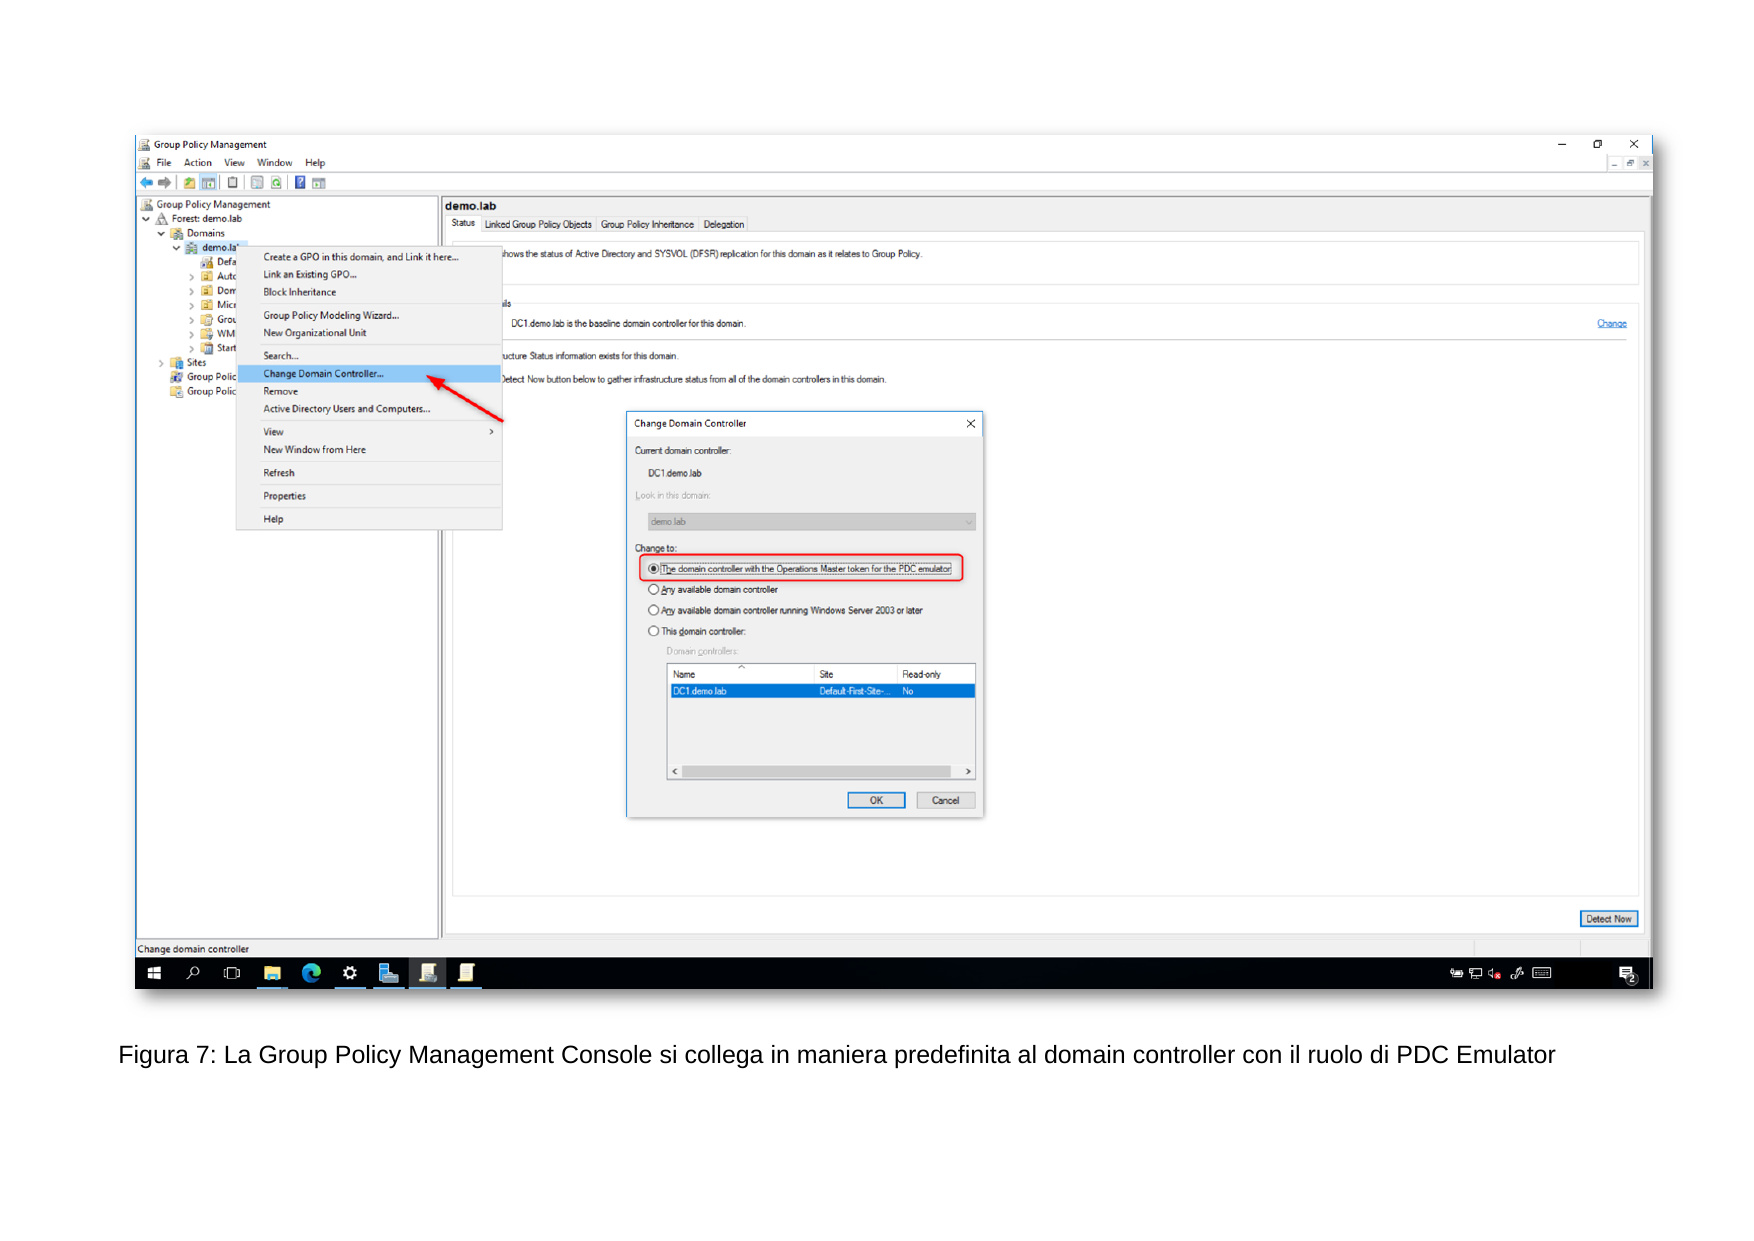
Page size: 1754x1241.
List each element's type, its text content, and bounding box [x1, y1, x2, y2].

picture [118, 118, 1686, 1022]
text Figura 7: La Group Policy Management Console si collega in maniera predefinita al domain controller con il ruolo di PDC Emulator [118, 1041, 1636, 1069]
